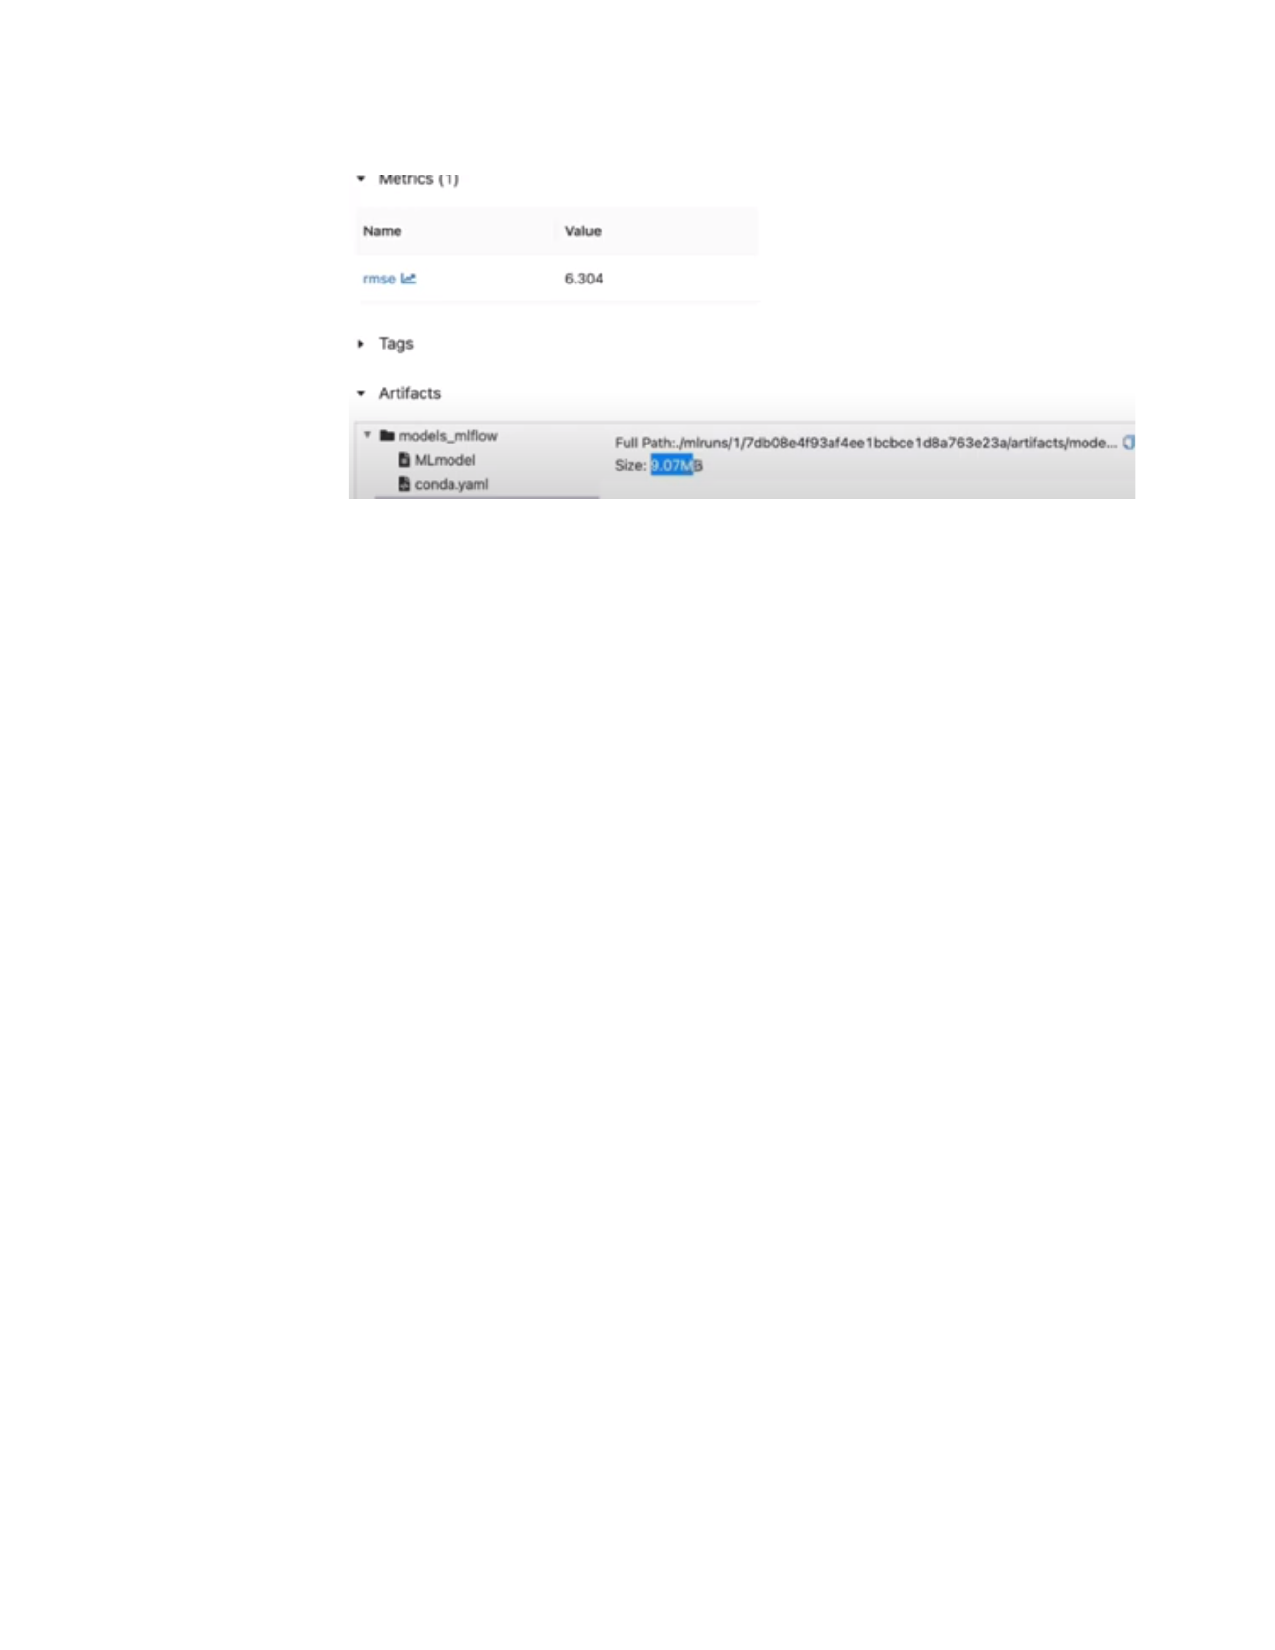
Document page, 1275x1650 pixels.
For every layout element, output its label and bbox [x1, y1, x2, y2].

picture [348, 175, 1136, 499]
